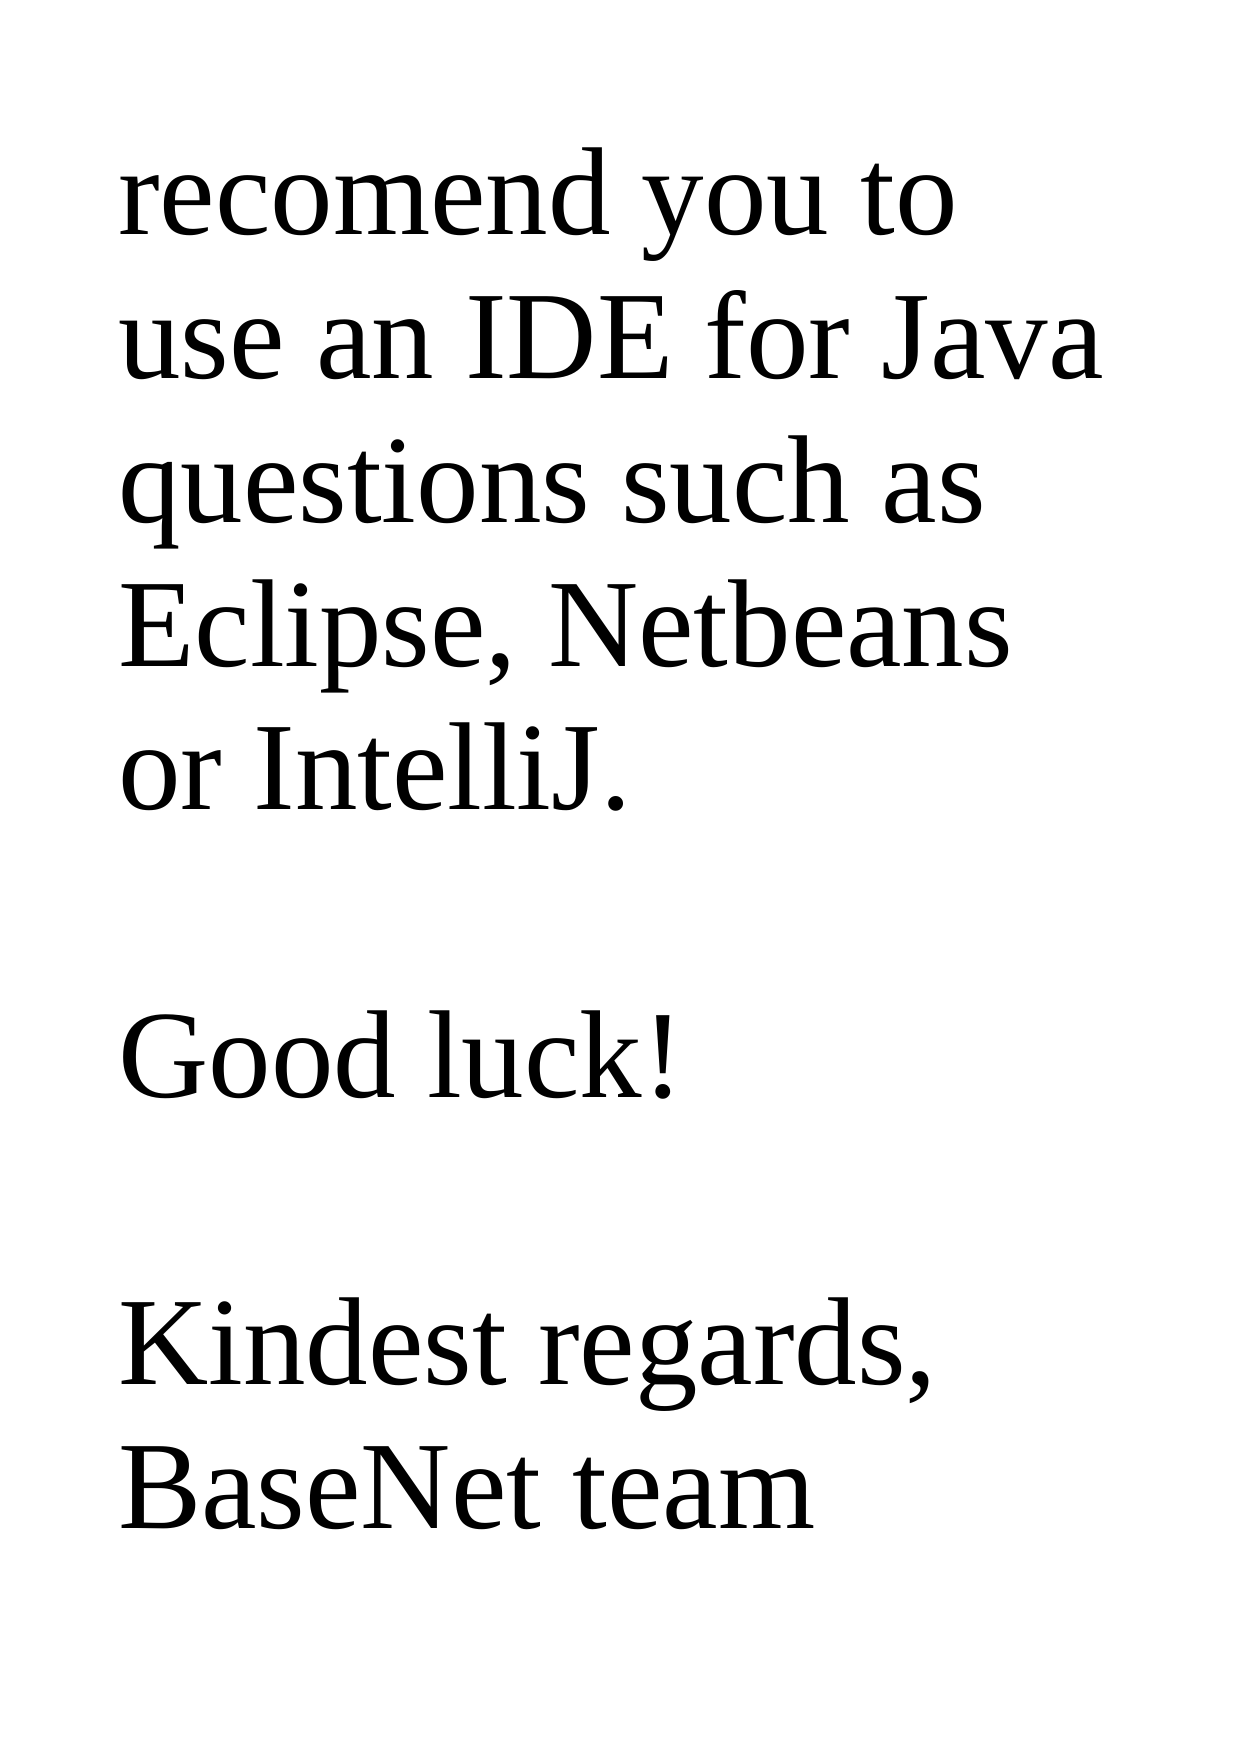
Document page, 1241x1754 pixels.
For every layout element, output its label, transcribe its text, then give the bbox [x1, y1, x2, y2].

text Good luck! [118, 981, 1122, 1124]
text BaseNet team [118, 1412, 1122, 1556]
text Kindest regards, [118, 1268, 1122, 1412]
text recomend you to use an IDE for Java questions such as Eclipse, Netbeans or IntelliJ. [118, 118, 1122, 837]
